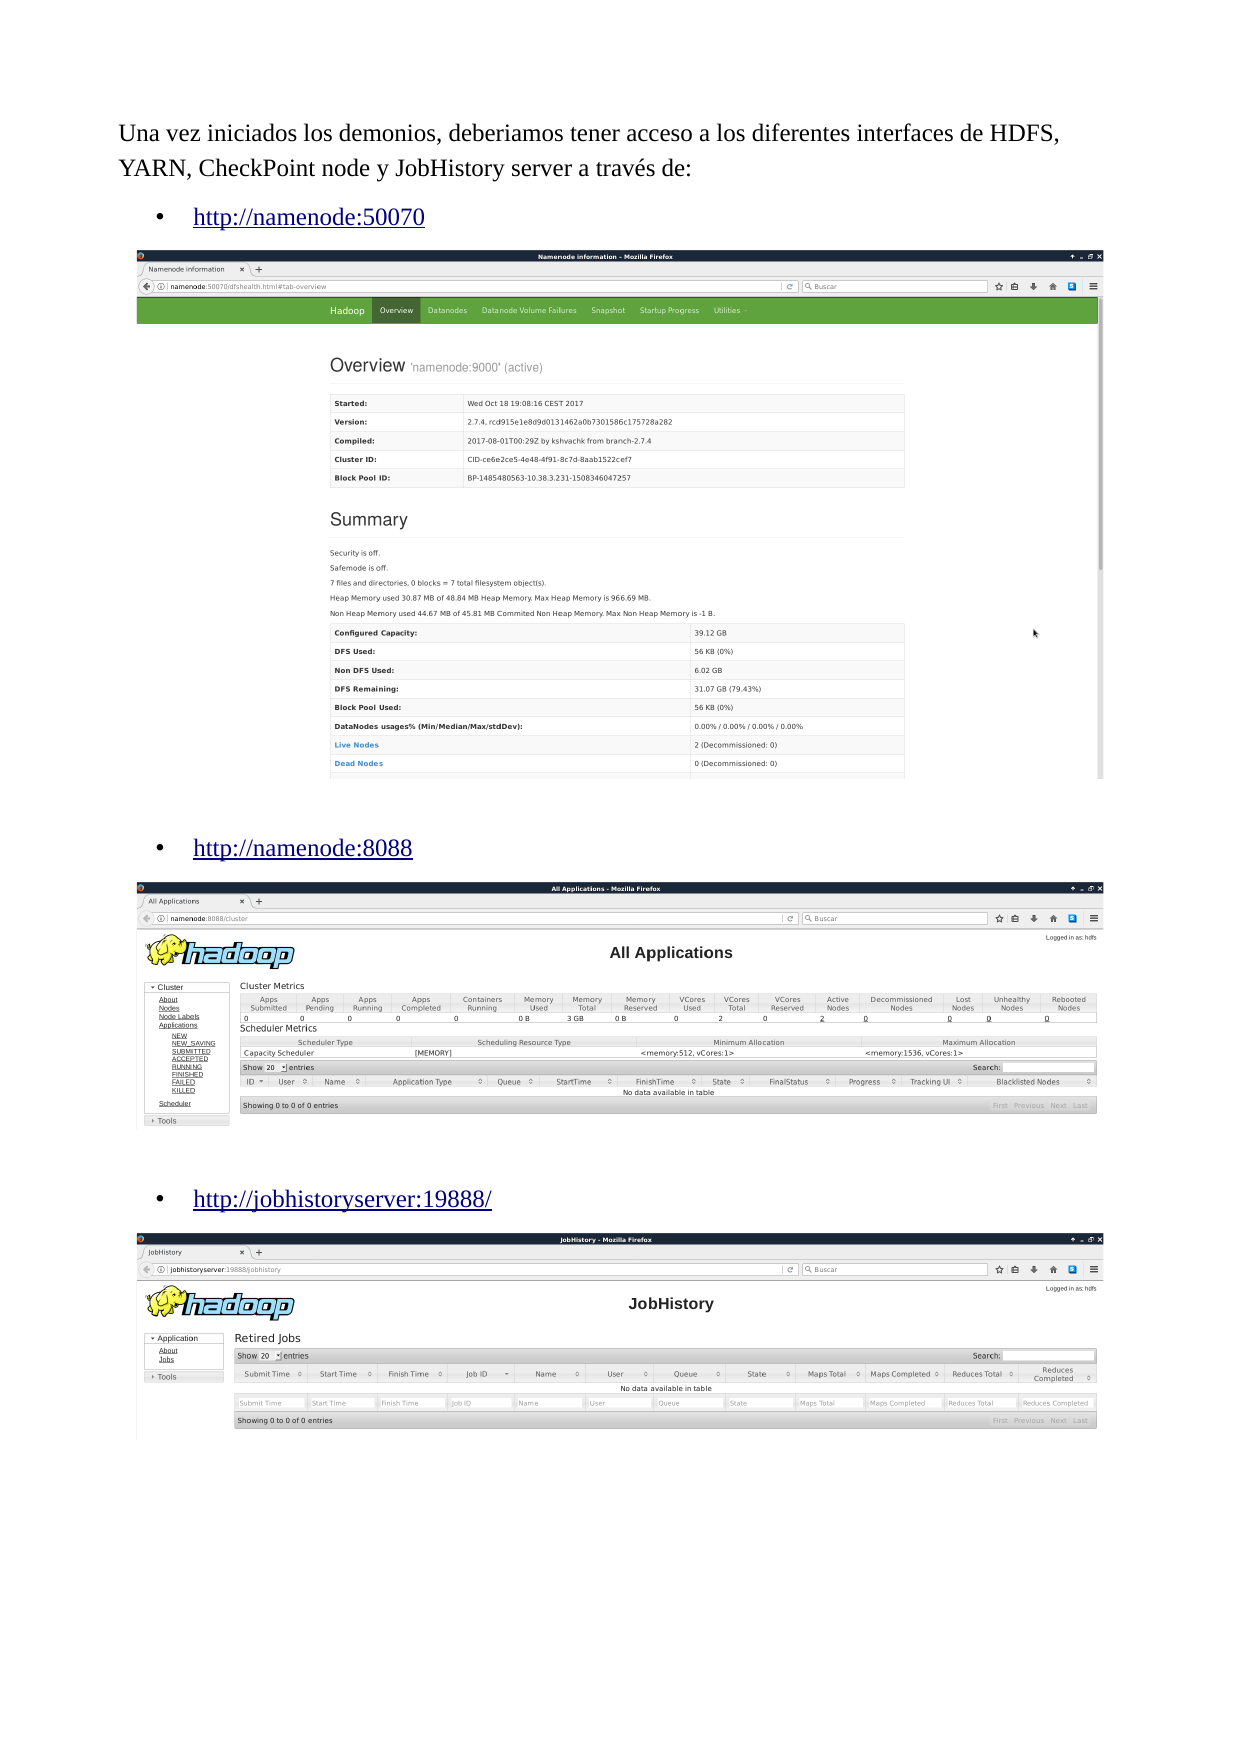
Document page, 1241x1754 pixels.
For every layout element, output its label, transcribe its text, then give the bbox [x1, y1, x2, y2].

picture [136, 1233, 1104, 1440]
list http://namenode:50070 [156, 202, 1122, 230]
picture [136, 250, 1104, 779]
list http://namenode:8088 [156, 833, 1122, 862]
picture [136, 882, 1104, 1130]
text Una vez iniciados los demonios, deberiamos tener acceso a los diferentes interfaces de HDFS, YARN, CheckPoint node y JobHistory server a través de: [118, 118, 1122, 181]
list http://jobhistoryserver:19888/ [156, 1184, 1122, 1213]
